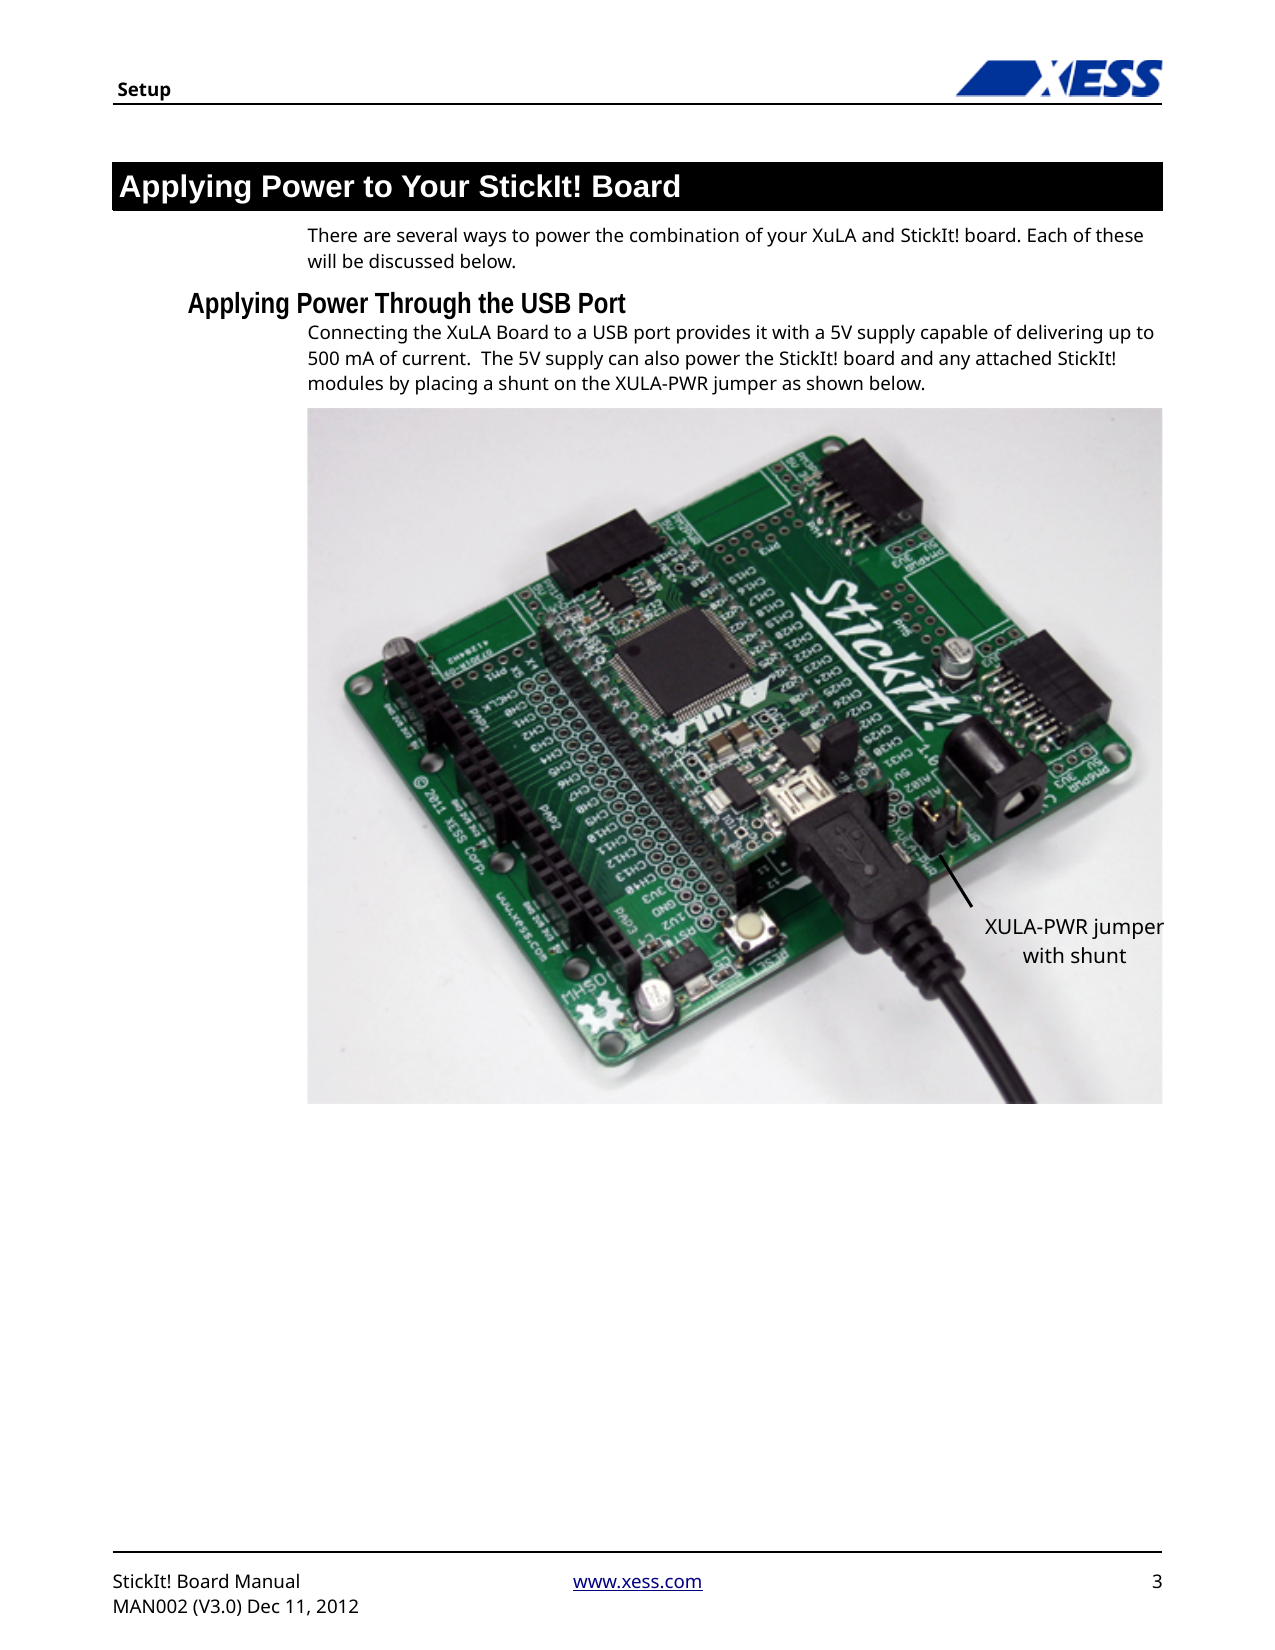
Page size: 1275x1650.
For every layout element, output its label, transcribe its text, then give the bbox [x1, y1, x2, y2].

picture [307, 408, 1163, 1104]
subtitle Applying Power to Your StickIt! Board [114, 163, 1162, 210]
text There are several ways to power the combination of your XuLA and StickIt! board. Each of these will be discussed below. [307, 223, 1162, 274]
subtitle Applying Power Through the USB Port [187, 286, 1162, 320]
text Connecting the XuLA Board to a USB port provides it with a 5V supply capable of delivering up to 500 mA of current. The 5V supply can also power the StickIt! board and any attached StickIt! modules by placing a shunt on the XULA-PWR jumper as shown below. [307, 320, 1162, 396]
picture [955, 60, 1163, 97]
